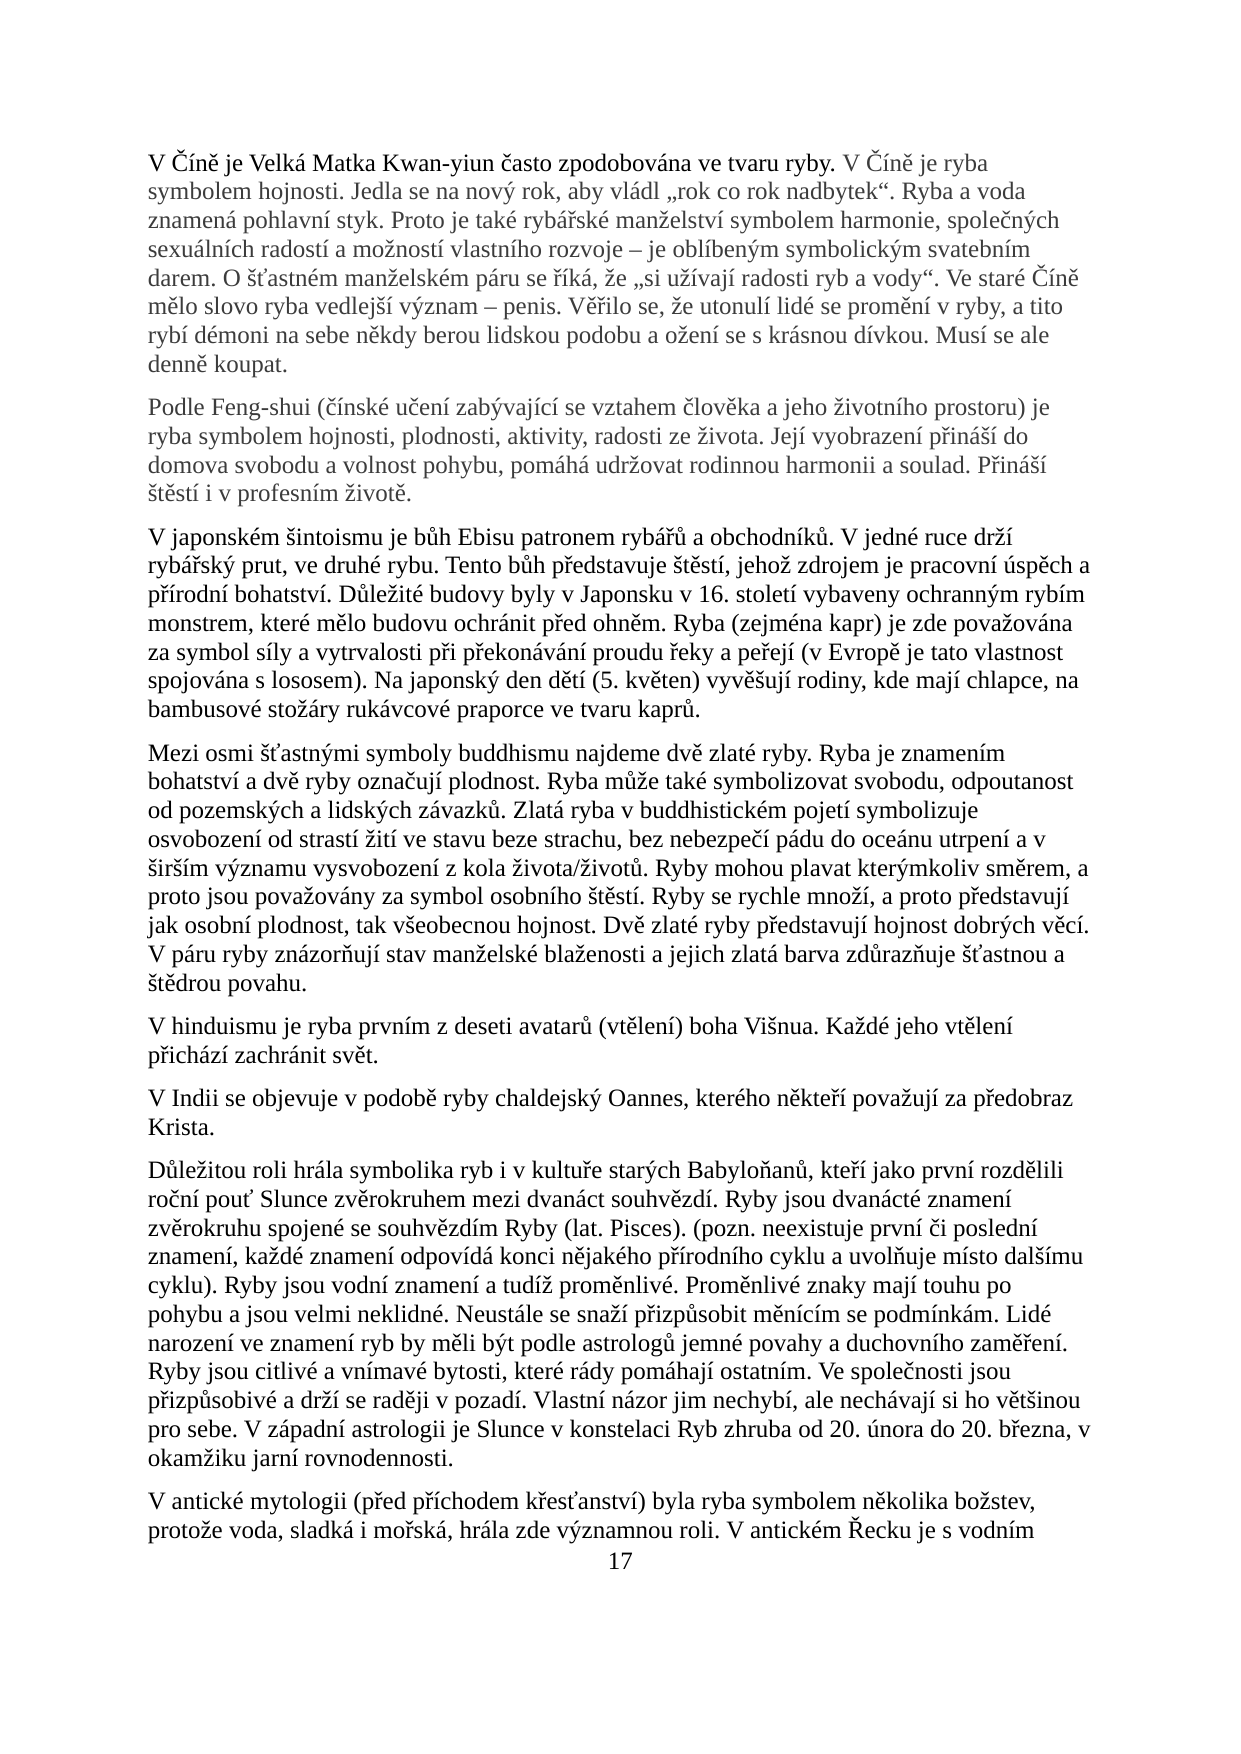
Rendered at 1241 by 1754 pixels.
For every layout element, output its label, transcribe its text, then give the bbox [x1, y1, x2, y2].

text V Číně je Velká Matka Kwan-yiun často zpodobována ve tvaru ryby. V Číně je ryba symbolem hojnosti. Jedla se na nový rok, aby vládl „rok co rok nadbytek“. Ryba a voda znamená pohlavní styk. Proto je také rybářské manželství symbolem harmonie, společných sexuálních radostí a možností vlastního rozvoje – je oblíbeným symbolickým svatebním darem. O šťastném manželském páru se říká, že „si užívají radosti ryb a vody“. Ve staré Číně mělo slovo ryba vedlejší význam – penis. Věřilo se, že utonulí lidé se promění v ryby, a tito rybí démoni na sebe někdy berou lidskou podobu a ožení se s krásnou dívkou. Musí se ale denně koupat. [148, 148, 1093, 378]
text V Indii se objevuje v podobě ryby chaldejský Oannes, kterého někteří považují za předobraz Krista. [148, 1083, 1093, 1141]
text V japonském šintoismu je bůh Ebisu patronem rybářů a obchodníků. V jedné ruce drží rybářský prut, ve druhé rybu. Tento bůh představuje štěstí, jehož zdrojem je pracovní úspěch a přírodní bohatství. Důležité budovy byly v Japonsku v 16. století vybaveny ochranným rybím monstrem, které mělo budovu ochránit před ohněm. Ryba (zejména kapr) je zde považována za symbol síly a vytrvalosti při překonávání proudu řeky a peřejí (v Evropě je tato vlastnost spojována s lososem). Na japonský den dětí (5. květen) vyvěšují rodiny, kde mají chlapce, na bambusové stožáry rukávcové praporce ve tvaru kaprů. [148, 522, 1093, 723]
text V hinduismu je ryba prvním z deseti avatarů (vtělení) boha Višnua. Každé jeho vtělení přichází zachránit svět. [148, 1011, 1093, 1068]
text 17 [148, 1546, 1093, 1575]
text Podle Feng-shui (čínské učení zabývající se vztahem člověka a jeho životního prostoru) je ryba symbolem hojnosti, plodnosti, aktivity, radosti ze života. Její vyobrazení přináší do domova svobodu a volnost pohybu, pomáhá udržovat rodinnou harmonii a soulad. Přináší štěstí i v profesním životě. [148, 392, 1093, 507]
text Důležitou roli hrála symbolika ryb i v kultuře starých Babyloňanů, kteří jako první rozdělili roční pouť Slunce zvěrokruhem mezi dvanáct souhvězdí. Ryby jsou dvanácté znamení zvěrokruhu spojené se souhvězdím Ryby (lat. Pisces). (pozn. neexistuje první či poslední znamení, každé znamení odpovídá konci nějakého přírodního cyklu a uvolňuje místo dalšímu cyklu). Ryby jsou vodní znamení a tudíž proměnlivé. Proměnlivé znaky mají touhu po pohybu a jsou velmi neklidné. Neustále se snaží přizpůsobit měnícím se podmínkám. Lidé narození ve znamení ryb by měli být podle astrologů jemné povahy a duchovního zaměření. Ryby jsou citlivé a vnímavé bytosti, které rády pomáhají ostatním. Ve společnosti jsou přizpůsobivé a drží se raději v pozadí. Vlastní názor jim nechybí, ale nechávají si ho většinou pro sebe. V západní astrologii je Slunce v konstelaci Ryb zhruba od 20. února do 20. března, v okamžiku jarní rovnodennosti. [148, 1155, 1093, 1471]
text V antické mytologii (před příchodem křesťanství) byla ryba symbolem několika božstev, protože voda, sladká i mořská, hrála zde významnou roli. V antickém Řecku je s vodním [148, 1486, 1093, 1543]
text Mezi osmi šťastnými symboly buddhismu najdeme dvě zlaté ryby. Ryba je znamením bohatství a dvě ryby označují plodnost. Ryba může také symbolizovat svobodu, odpoutanost od pozemských a lidských závazků. Zlatá ryba v buddhistickém pojetí symbolizuje osvobození od strastí žití ve stavu beze strachu, bez nebezpečí pádu do oceánu utrpení a v širším významu vysvobození z kola života/životů. Ryby mohou plavat kterýmkoliv směrem, a proto jsou považovány za symbol osobního štěstí. Ryby se rychle množí, a proto představují jak osobní plodnost, tak všeobecnou hojnost. Dvě zlaté ryby představují hojnost dobrých věcí. V páru ryby znázorňují stav manželské blaženosti a jejich zlatá barva zdůrazňuje šťastnou a štědrou povahu. [148, 738, 1093, 996]
